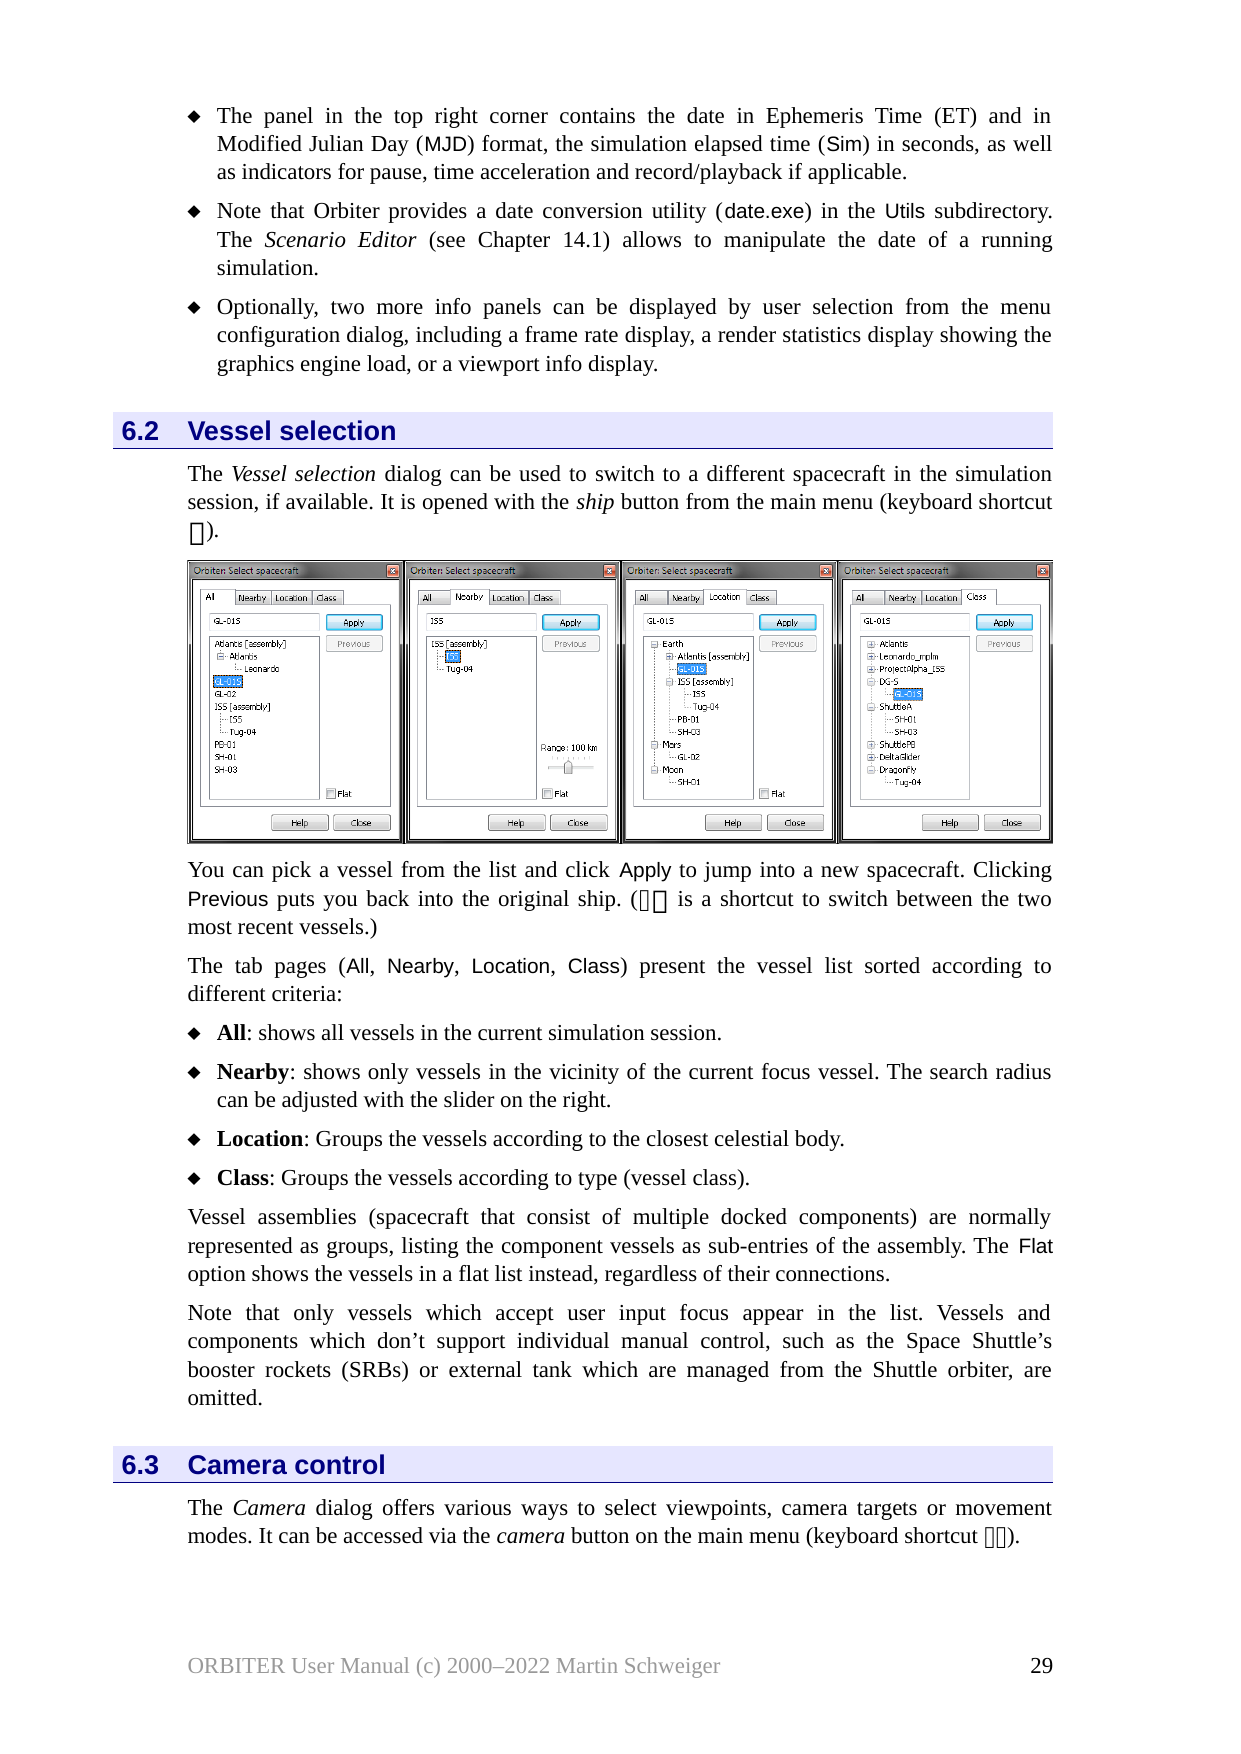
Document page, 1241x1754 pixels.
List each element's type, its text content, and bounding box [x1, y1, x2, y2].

list The panel in the top right corner contains the date in Ephemeris Time (ET) and in Modified Julian Day (MJD) format, the simulation elapsed time (Sim) in seconds, as well as indicators for pause, time acceleration and record/playback if applicable. [187, 100, 1053, 185]
list Optionally, two more info panels can be displayed by user selection from the menu configuration dialog, including a frame rate display, a render statistics display showing the graphics engine load, or a viewport info display. [187, 292, 1053, 377]
text The Camera dialog offers various ways to select viewpoints, camera targets or movement modes. It can be accessed via the camera button on the main menu (keyboard shortcut ). [187, 1493, 1053, 1550]
text The Vessel selection dialog can be used to switch to a different spacecraft in the simulation session, if available. It is opened with the ship button from the main menu (keyboard shortcut ). [187, 459, 1053, 544]
text The tab pages (All, Nearby, Location, Class) present the vessel list sorted according to different criteria: [187, 951, 1053, 1007]
text [187, 554, 1053, 560]
text You can pick a vessel from the list and click Apply to jump into a new spacecraft. Clicking Previous puts you back into the original ship. ( is a shortcut to switch between the two most recent vessels.) [187, 844, 1053, 940]
list Note that Orbiter provides a date conversion utility (date.exe) in the Utils subdirectory. The Scenario Editor (see Chapter 14.1) allows to manipulate the date of a running simulation. [187, 196, 1053, 281]
list Location: Groups the vessels according to the closest celestial body. [187, 1124, 1053, 1152]
subtitle Vessel selection [113, 412, 1053, 448]
list Class: Groups the vessels according to type (vessel class). [187, 1163, 1053, 1191]
subtitle Camera control [113, 1446, 1053, 1482]
text Note that only vessels which accept user input focus appear in the list. Vessels and components which don’t support individual manual control, such as the Space Shuttle’s booster rockets (SRBs) or external tank which are managed from the Shuttle orbiter, are omitted. [187, 1298, 1053, 1411]
list Nearby: shows only vessels in the vicinity of the current focus vessel. The search radius can be adjusted with the slider on the right. [187, 1057, 1053, 1113]
picture [187, 560, 1053, 844]
list All: shows all vessels in the current simulation session. [187, 1018, 1053, 1046]
text Vessel assemblies (spacecraft that consist of multiple docked components) are normally represented as groups, listing the component vessels as sub-entries of the assembly. The Flat option shows the vessels in a flat list instead, regardless of their connections. [187, 1202, 1053, 1287]
